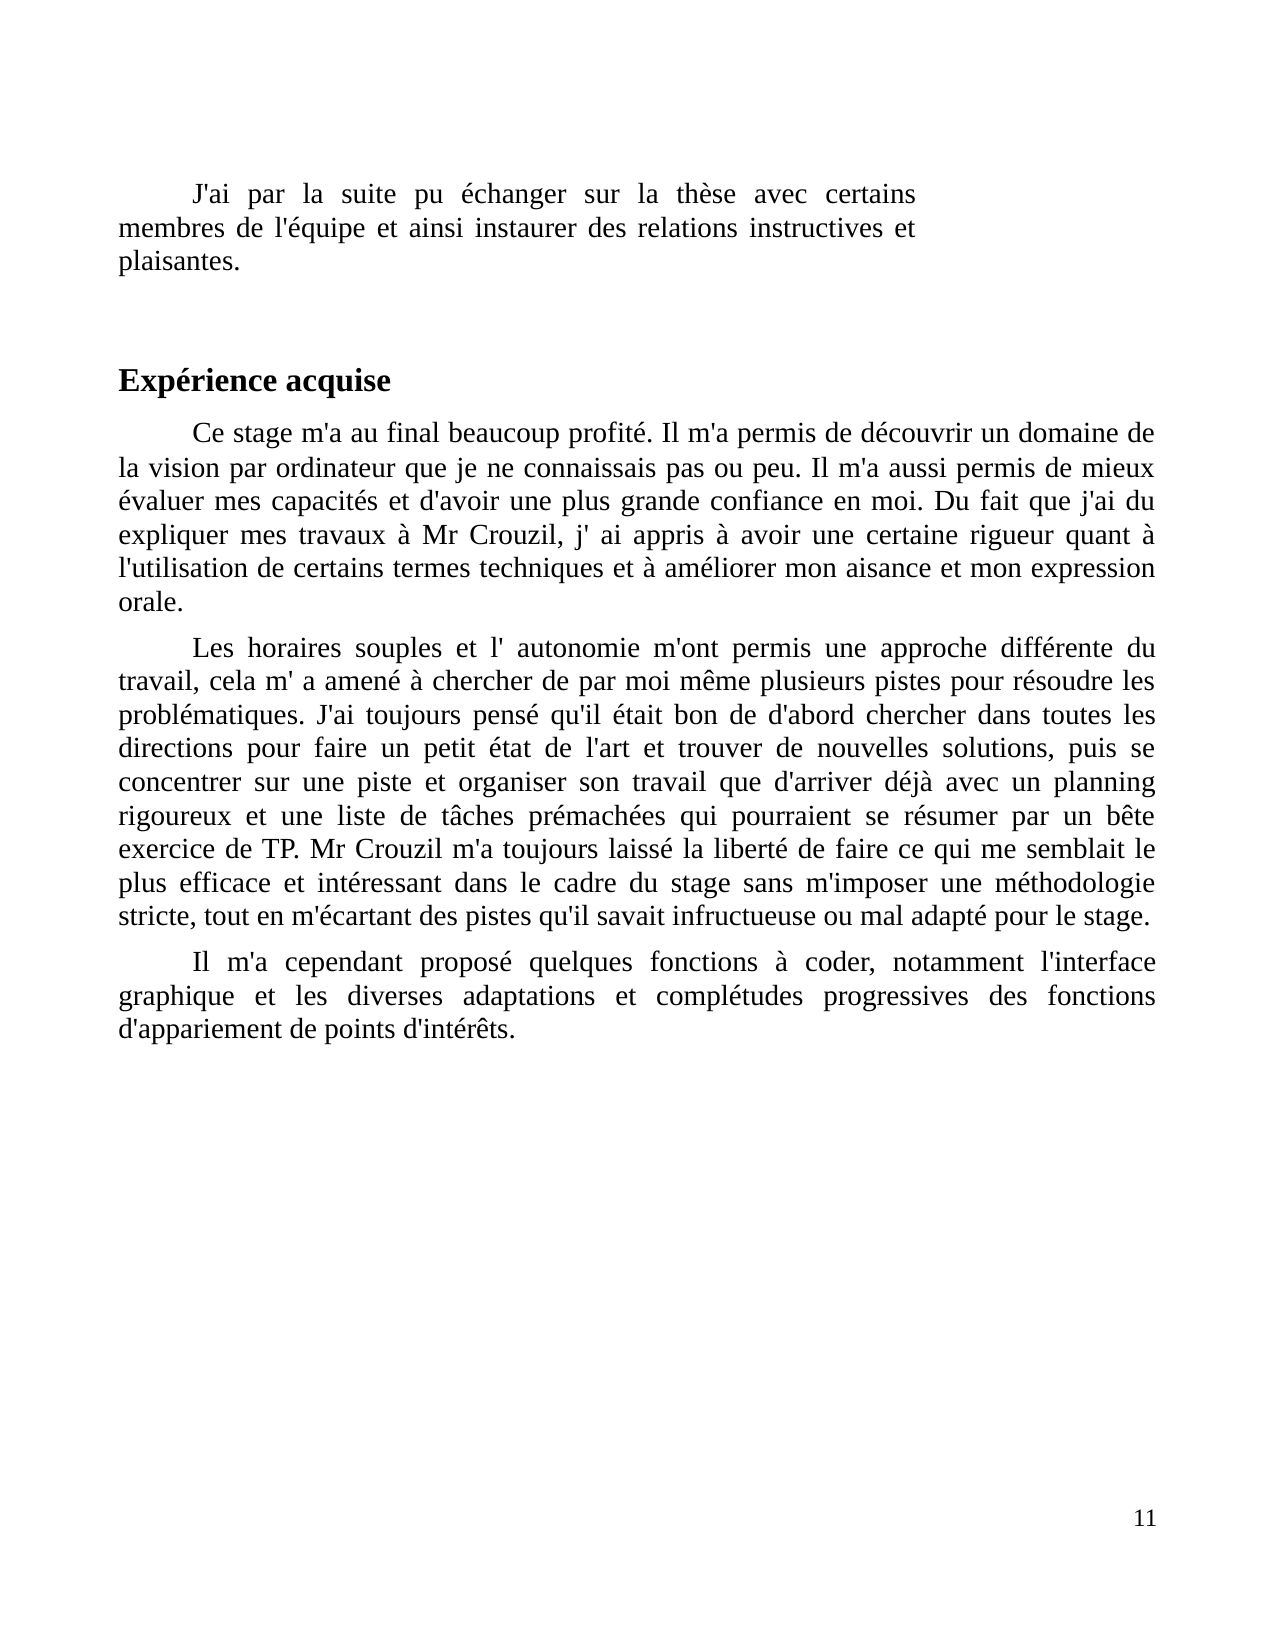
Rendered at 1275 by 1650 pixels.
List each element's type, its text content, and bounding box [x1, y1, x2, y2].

text Les horaires souples et l' autonomie m'ont permis une approche différente du travail, cela m' a amené à chercher de par moi même plusieurs pistes pour résoudre les problématiques. J'ai toujours pensé qu'il était bon de d'abord chercher dans toutes les directions pour faire un petit état de l'art et trouver de nouvelles solutions, puis se concentrer sur une piste et organiser son travail que d'arriver déjà avec un planning rigoureux et une liste de tâches prémachées qui pourraient se résumer par un bête exercice de TP. Mr Crouzil m'a toujours laissé la liberté de faire ce qui me semblait le plus efficace et intéressant dans le cadre du stage sans m'imposer une méthodologie stricte, tout en m'écartant des pistes qu'il savait infructueuse ou mal adapté pour le stage. [118, 630, 1157, 932]
text Ce stage m'a au final beaucoup profité. Il m'a permis de découvrir un domaine de la vision par ordinateur que je ne connaissais pas ou peu. Il m'a aussi permis de mieux évaluer mes capacités et d'avoir une plus grande confiance en moi. Du fait que j'ai du expliquer mes travaux à Mr Crouzil, j' ai appris à avoir une certaine rigueur quant à l'utilisation de certains termes techniques et à améliorer mon aisance et mon expression orale. [118, 411, 1157, 617]
subtitle Expérience acquise [118, 361, 1157, 399]
text Il m'a cependant proposé quelques fonctions à coder, notamment l'interface graphique et les diverses adaptations et complétudes progressives des fonctions d'appariement de points d'intérêts. [118, 944, 1157, 1045]
text J'ai par la suite pu échanger sur la thèse avec certains membres de l'équipe et ainsi instaurer des relations instructives et plaisantes. [118, 176, 1157, 277]
